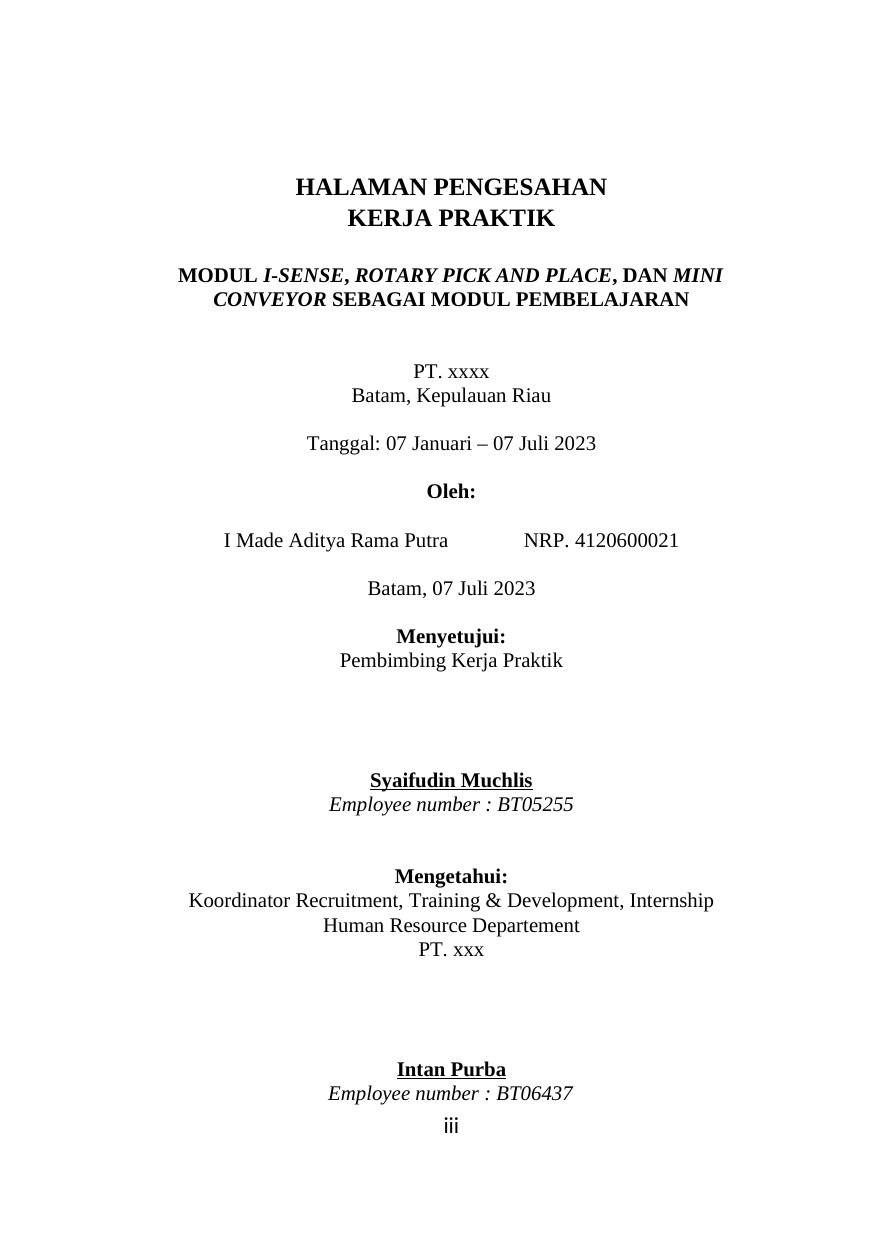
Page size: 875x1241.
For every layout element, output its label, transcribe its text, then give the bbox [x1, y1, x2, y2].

text Batam, 07 Juli 2023 [147, 576, 756, 600]
text Tanggal: 07 Januari – 07 Juli 2023 [147, 431, 756, 455]
text Employee number : BT06437 [147, 1081, 756, 1105]
text Employee number : BT05255 [147, 792, 756, 816]
text I Made Aditya Rama Putra NRP. 4120600021 [147, 527, 756, 552]
text Menyetujui: [147, 624, 756, 648]
text MODUL I-SENSE, ROTARY PICK AND PLACE, DAN MINI CONVEYOR SEBAGAI MODUL PEMBELAJARAN [147, 263, 756, 311]
text Intan Purba [147, 1057, 756, 1081]
text Batam, Kepulauan Riau [147, 383, 756, 407]
text Koordinator Recruitment, Training & Development, Internship [147, 888, 756, 912]
text Syaifudin Muchlis [147, 768, 756, 792]
text Human Resource Departement [147, 912, 756, 937]
text Mengetahui: [147, 864, 756, 888]
text Oleh: [147, 479, 756, 503]
subtitle HALAMAN PENGESAHAN KERJA PRAKTIK [147, 172, 756, 232]
text PT. xxx [147, 937, 756, 961]
text PT. xxxx [147, 359, 756, 383]
text Pembimbing Kerja Praktik [147, 648, 756, 672]
